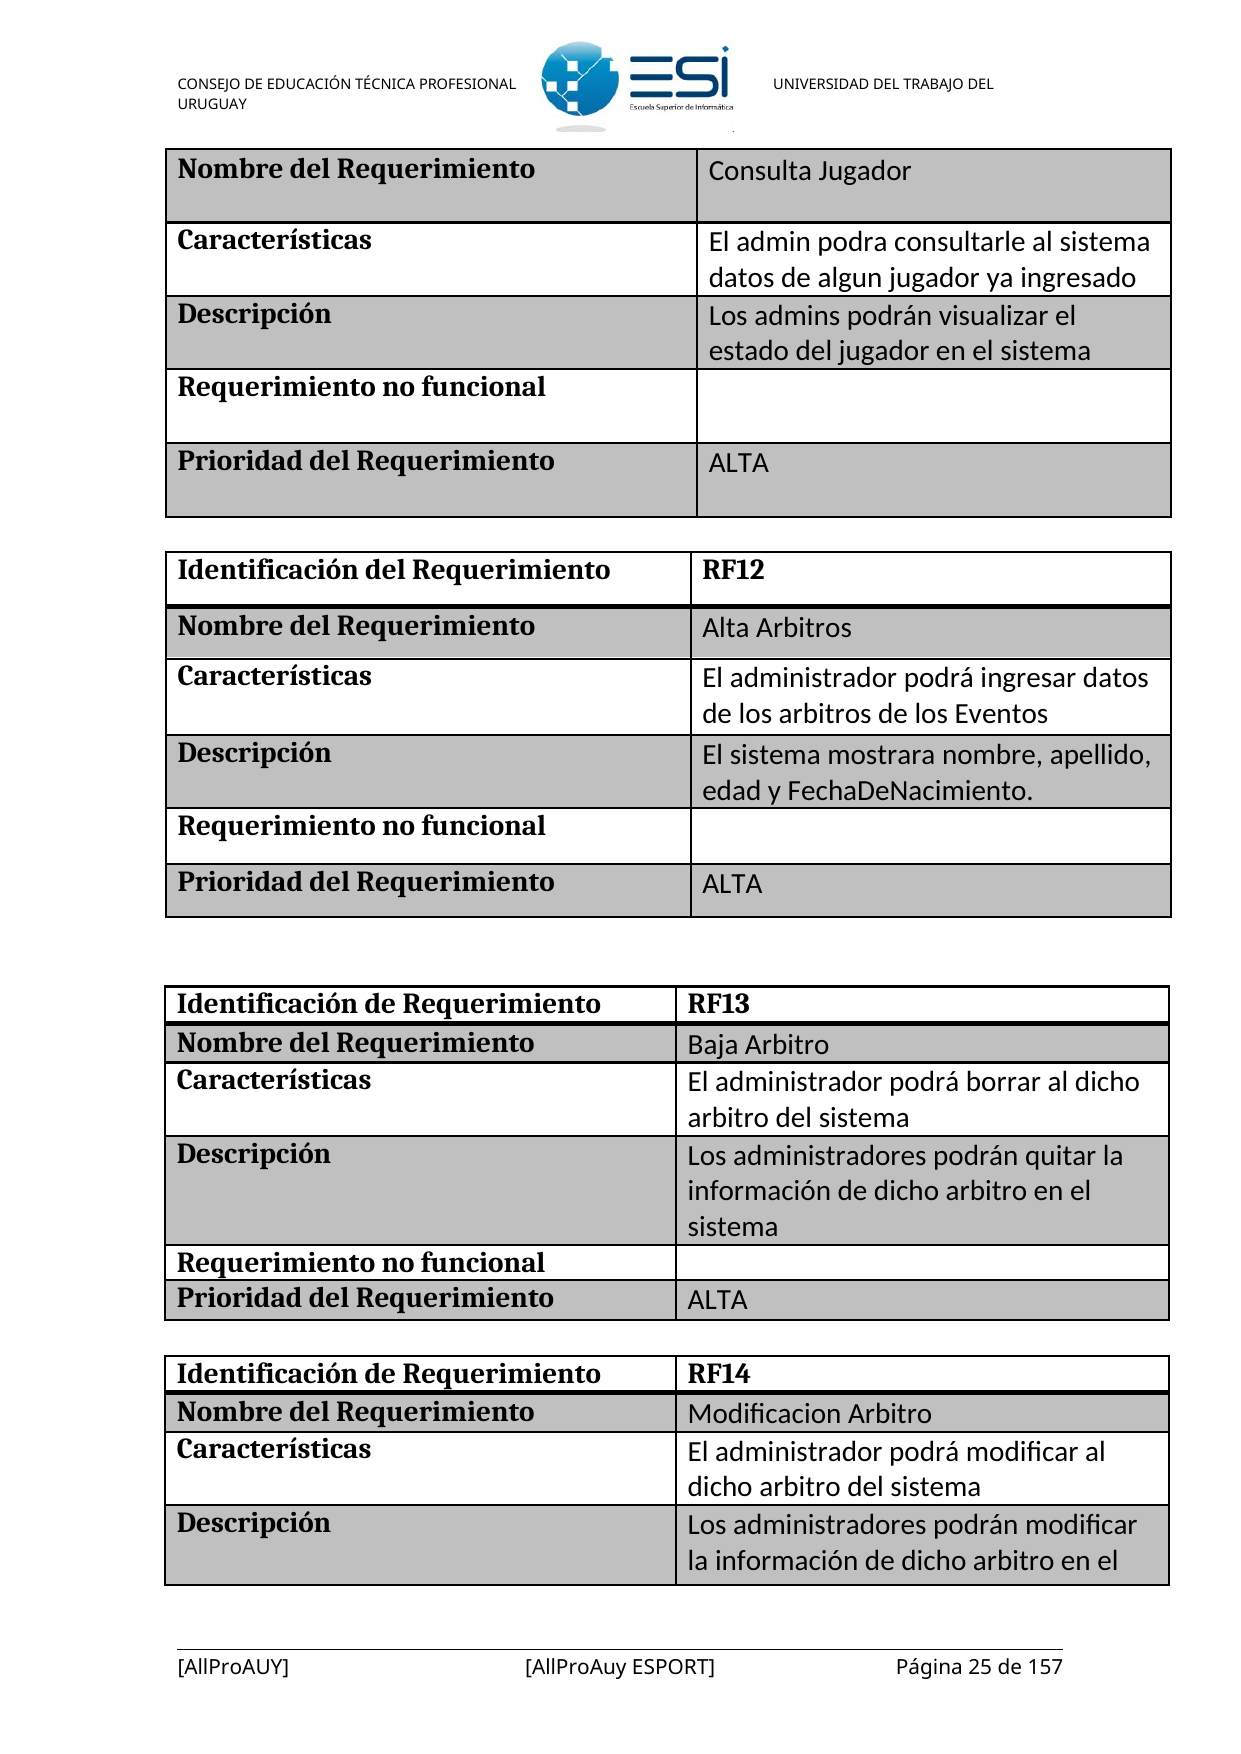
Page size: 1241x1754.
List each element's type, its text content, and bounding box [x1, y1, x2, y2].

table_cell [677, 1246, 1168, 1279]
table_cell Nombre del Requerimiento [166, 1026, 675, 1061]
table_cell Los admins podrán visualizar el estado del jugador en el sistema [698, 297, 1170, 368]
table_cell Características [166, 1433, 675, 1504]
table_header Identificación de Requerimiento [166, 1357, 675, 1390]
table_cell Consulta Jugador [698, 150, 1170, 221]
table_cell Baja Arbitro [677, 1026, 1168, 1061]
table_cell Requerimiento no funcional [167, 370, 696, 442]
table_cell El administrador podrá modificar al dicho arbitro del sistema [677, 1433, 1168, 1504]
table_cell Descripción [166, 1137, 675, 1244]
table_header Identificación de Requerimiento [166, 988, 675, 1021]
table_cell Alta Arbitros [692, 609, 1170, 657]
table_cell Prioridad del Requerimiento [167, 865, 690, 916]
table_cell Prioridad del Requerimiento [167, 444, 696, 516]
table_cell Nombre del Requerimiento [167, 609, 690, 657]
table_cell El administrador podrá borrar al dicho arbitro del sistema [677, 1064, 1168, 1135]
table_cell [692, 809, 1170, 863]
table_cell El sistema mostrara nombre, apellido, edad y FechaDeNacimiento. [692, 736, 1170, 807]
table_cell Requerimiento no funcional [166, 1246, 675, 1279]
table_cell ALTA [698, 444, 1170, 516]
table_cell Descripción [166, 1506, 675, 1584]
table_cell Requerimiento no funcional [167, 809, 690, 863]
table_cell El admin podra consultarle al sistema datos de algun jugador ya ingresado [698, 224, 1170, 295]
table_header RF12 [692, 553, 1170, 604]
table_cell ALTA [692, 865, 1170, 916]
picture [534, 39, 734, 132]
table_header RF14 [677, 1357, 1168, 1390]
table_cell [698, 370, 1170, 442]
table_cell Modificacion Arbitro [677, 1395, 1168, 1431]
table_cell Descripción [167, 297, 696, 368]
table_cell Características [167, 224, 696, 295]
table_cell ALTA [677, 1281, 1168, 1319]
table_cell Características [167, 660, 690, 734]
table_cell Prioridad del Requerimiento [166, 1281, 675, 1319]
table_cell El administrador podrá ingresar datos de los arbitros de los Eventos [692, 660, 1170, 734]
table_cell Nombre del Requerimiento [167, 150, 696, 221]
table_cell Los administradores podrán quitar la información de dicho arbitro en el sistema [677, 1137, 1168, 1244]
table_cell Los administradores podrán modificar la información de dicho arbitro en el [677, 1506, 1168, 1584]
table_cell Descripción [167, 736, 690, 807]
table_cell Características [166, 1064, 675, 1135]
table_header Identificación del Requerimiento [167, 553, 690, 604]
table_cell Nombre del Requerimiento [166, 1395, 675, 1431]
table_header RF13 [677, 988, 1168, 1021]
